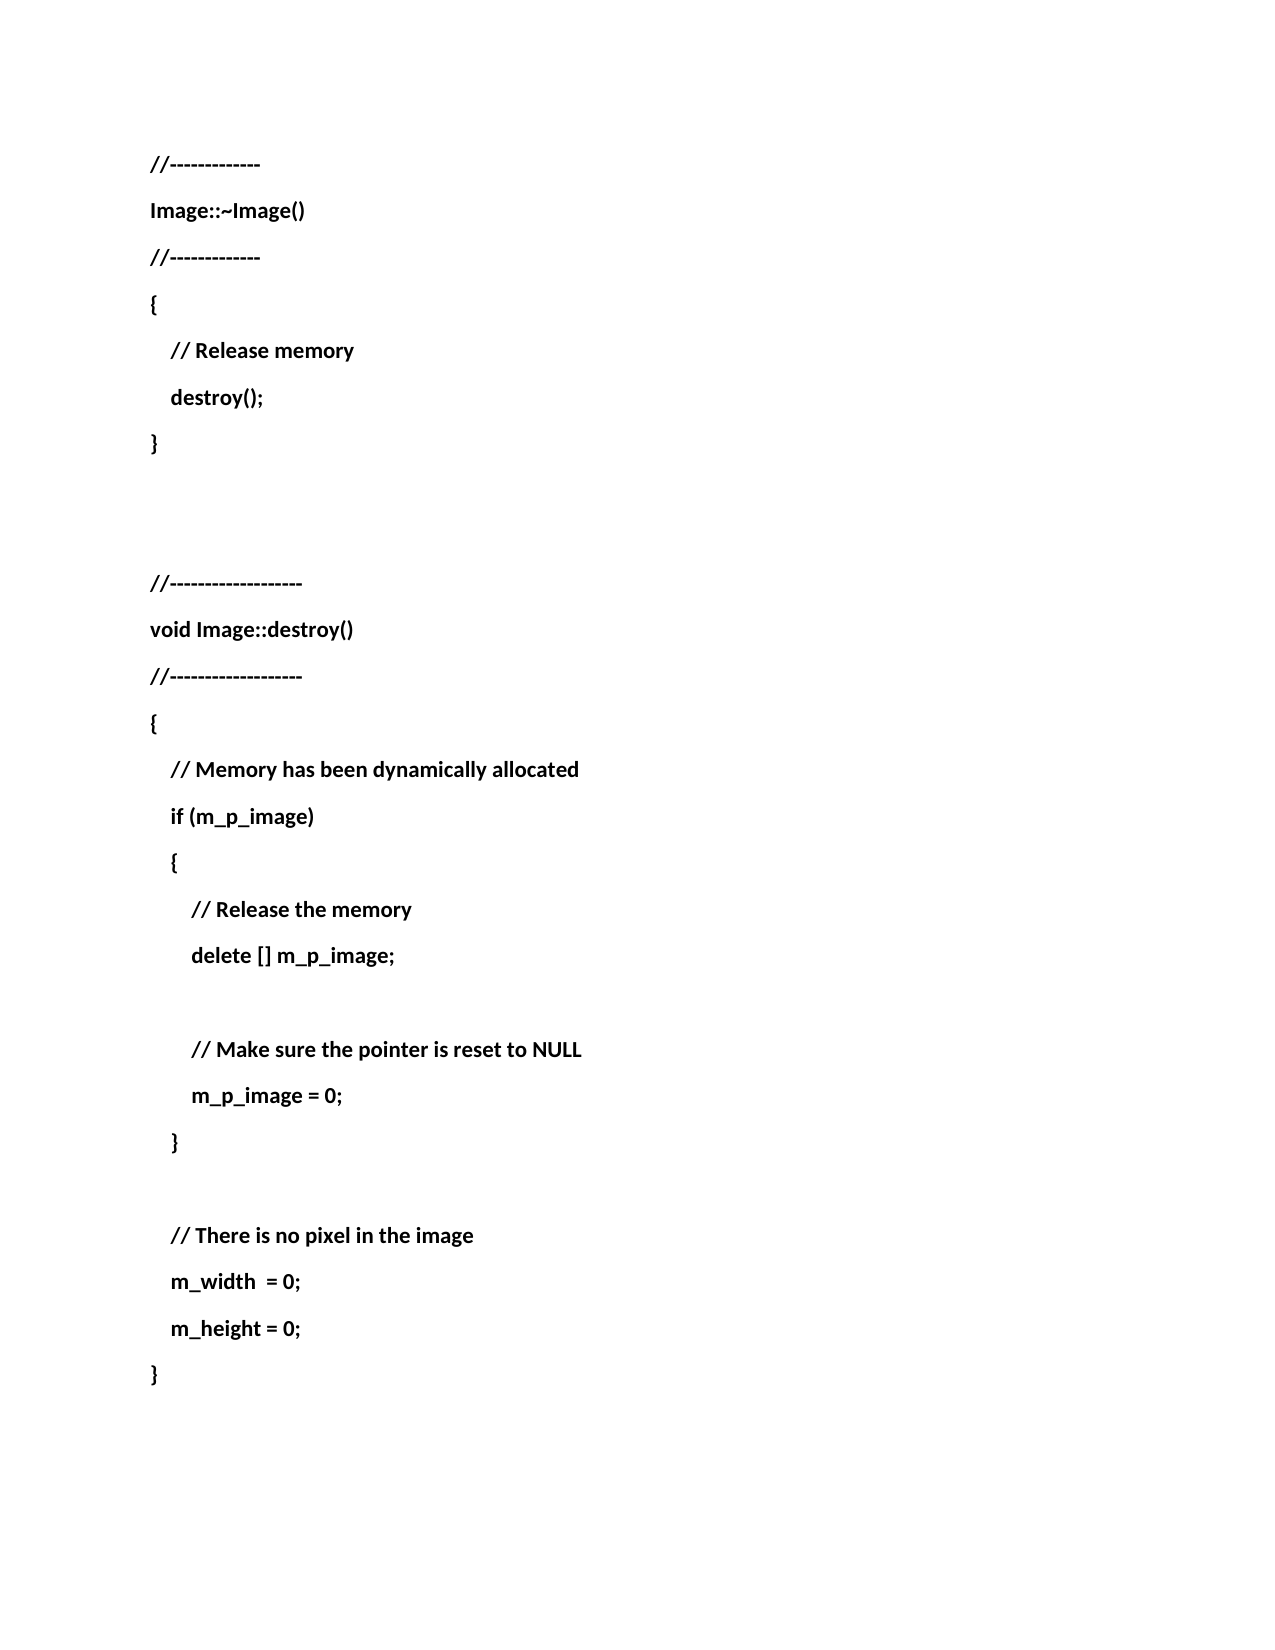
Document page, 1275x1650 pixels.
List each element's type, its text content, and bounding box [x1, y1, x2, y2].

text destroy(); [150, 383, 1125, 411]
text // Release memory [150, 336, 1125, 364]
text //------------------- [150, 662, 1125, 690]
text } [150, 1128, 1125, 1156]
text delete [] m_p_image; [150, 942, 1125, 969]
text if (m_p_image) [150, 802, 1125, 830]
text //------------------- [150, 569, 1125, 597]
text //------------- [150, 150, 1125, 178]
text m_height = 0; [150, 1314, 1125, 1342]
text m_width = 0; [150, 1267, 1125, 1296]
text // Memory has been dynamically allocated [150, 755, 1125, 783]
text // There is no pixel in the image [150, 1221, 1125, 1249]
text void Image::destroy() [150, 616, 1125, 644]
text // Make sure the pointer is reset to NULL [150, 1035, 1125, 1063]
text //------------- [150, 243, 1125, 271]
text { [150, 709, 1125, 737]
text m_p_image = 0; [150, 1081, 1125, 1109]
text } [150, 1361, 1125, 1389]
text { [150, 848, 1125, 876]
text } [150, 429, 1125, 457]
text { [150, 290, 1125, 318]
text // Release the memory [150, 895, 1125, 923]
text Image::~Image() [150, 197, 1125, 224]
